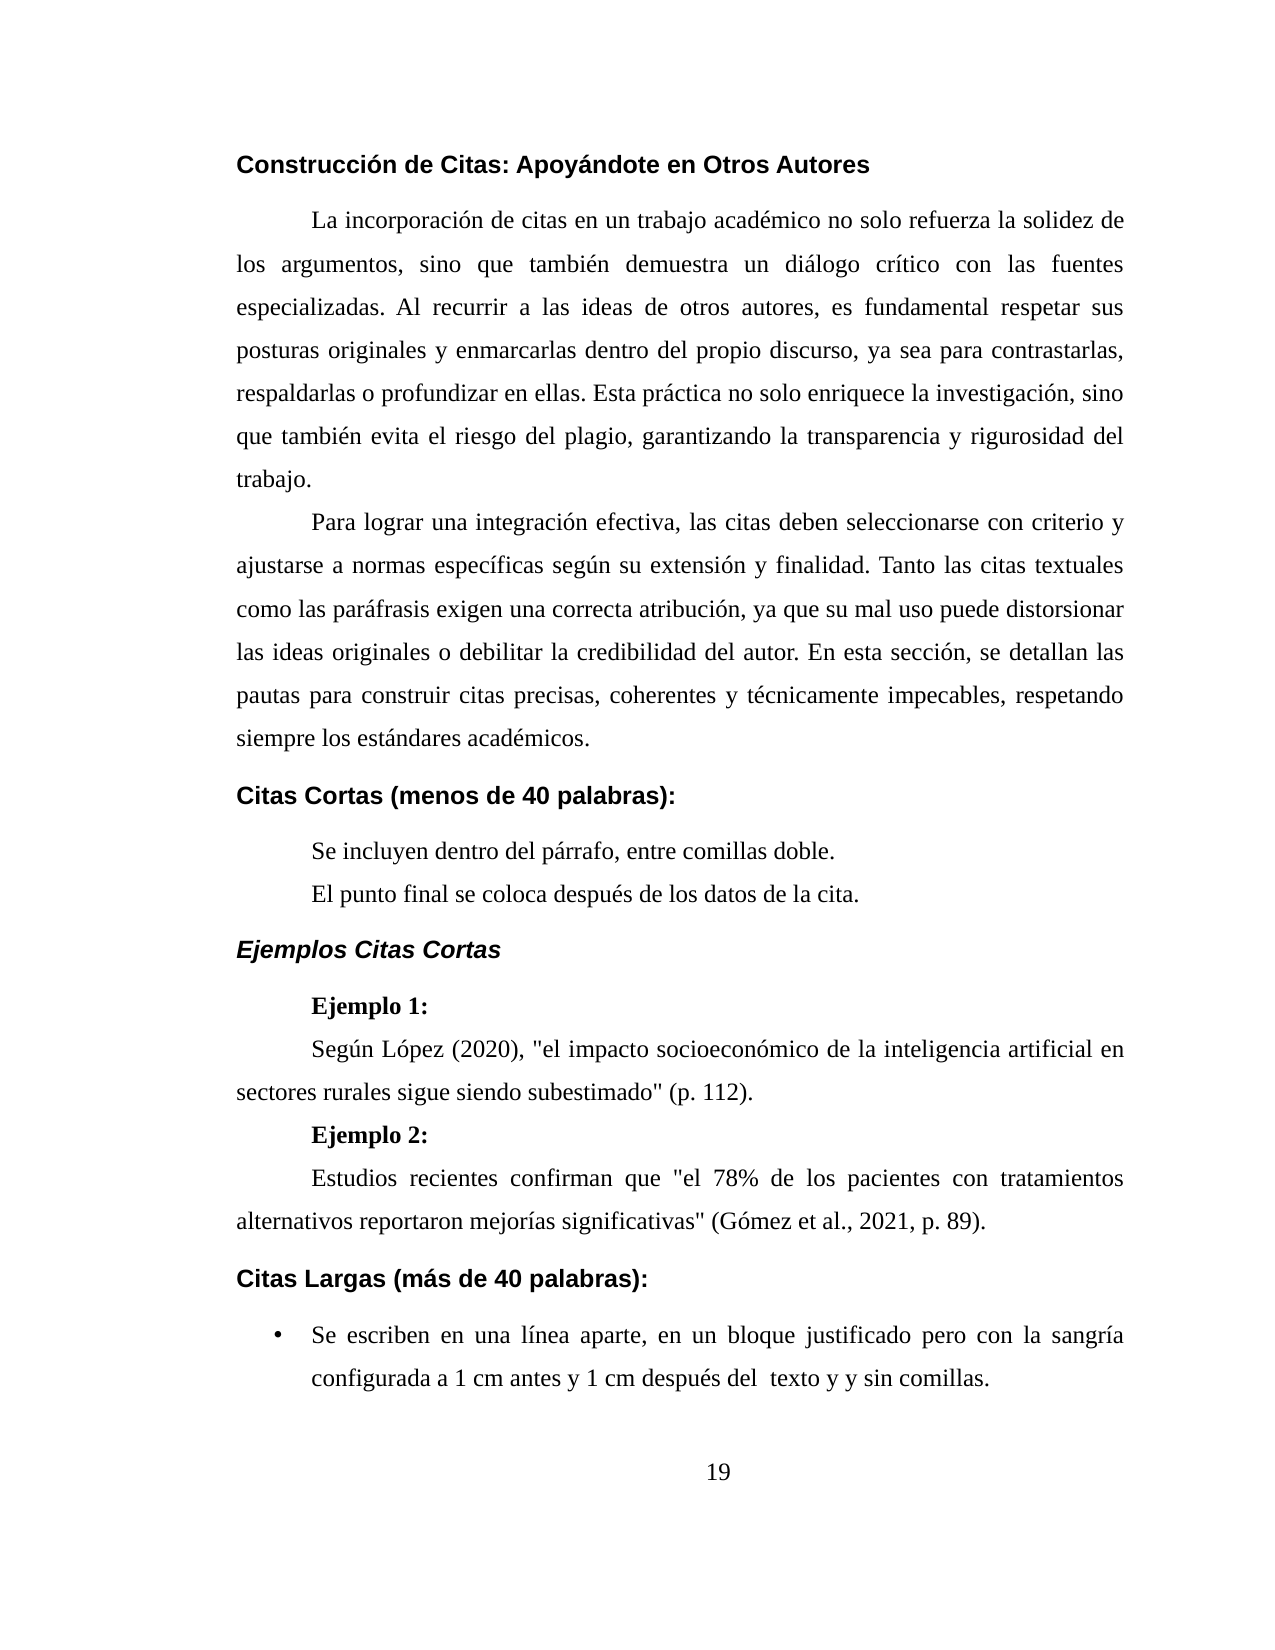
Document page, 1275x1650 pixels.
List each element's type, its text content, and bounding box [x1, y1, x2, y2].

text Se incluyen dentro del párrafo, entre comillas doble. [236, 836, 1125, 865]
text Según López (2020), "el impacto socioeconómico de la inteligencia artificial en sectores rurales sigue siendo subestimado" (p. 112). [236, 1034, 1125, 1106]
text Para lograr una integración efectiva, las citas deben seleccionarse con criterio y ajustarse a normas específicas según su extensión y finalidad. Tanto las citas textuales como las paráfrasis exigen una correcta atribución, ya que su mal uso puede distorsionar las ideas originales o debilitar la credibilidad del autor. En esta sección, se detallan las pautas para construir citas precisas, coherentes y técnicamente impecables, respetando siempre los estándares académicos. [236, 507, 1125, 752]
list Se escriben en una línea aparte, en un bloque justificado pero con la sangría configurada a 1 cm antes y 1 cm después del texto y y sin comillas. [274, 1320, 1125, 1392]
text La incorporación de citas en un trabajo académico no solo refuerza la solidez de los argumentos, sino que también demuestra un diálogo crítico con las fuentes especializadas. Al recurrir a las ideas de otros autores, es fundamental respetar sus posturas originales y enmarcarlas dentro del propio discurso, ya sea para contrastarlas, respaldarlas o profundizar en ellas. Esta práctica no solo enriquece la investigación, sino que también evita el riesgo del plagio, garantizando la transparencia y rigurosidad del trabajo. [236, 206, 1125, 493]
text Estudios recientes confirman que "el 78% de los pacientes con tratamientos alternativos reportaron mejorías significativas" (Gómez et al., 2021, p. 89). [236, 1163, 1125, 1235]
subtitle Construcción de Citas: Apoyándote en Otros Autores [236, 150, 1125, 179]
subtitle Citas Cortas (menos de 40 palabras): [236, 781, 1125, 809]
subtitle Ejemplos Citas Cortas [236, 935, 1125, 964]
text El punto final se coloca después de los datos de la cita. [236, 879, 1125, 908]
text Ejemplo 2: [236, 1120, 1125, 1149]
text Ejemplo 1: [236, 991, 1125, 1019]
subtitle Citas Largas (más de 40 palabras): [236, 1264, 1125, 1293]
